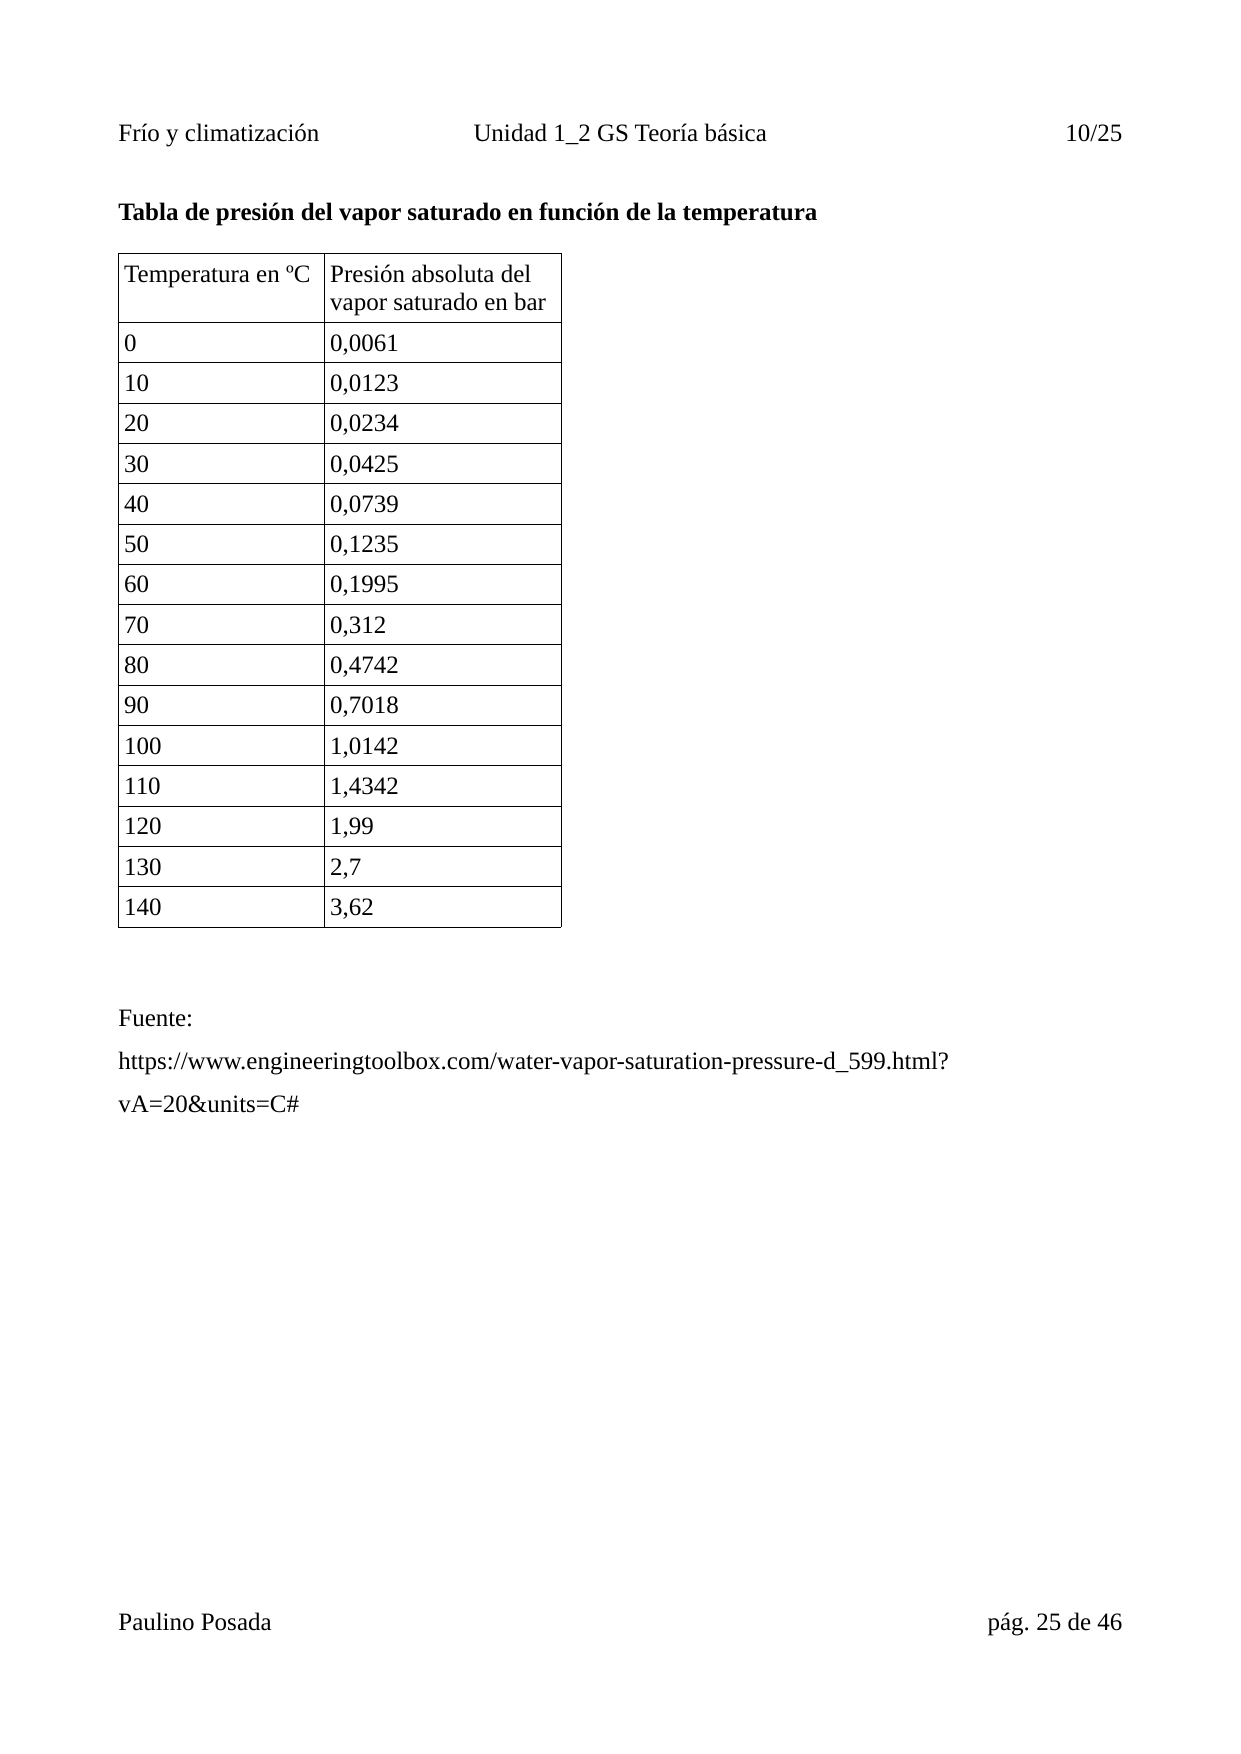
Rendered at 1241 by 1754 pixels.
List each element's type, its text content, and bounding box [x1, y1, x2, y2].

table_cell 90 [119, 686, 324, 725]
table_cell 10 [119, 363, 324, 402]
table_cell 30 [119, 444, 324, 483]
table_cell 0,0234 [325, 404, 561, 443]
table_cell 40 [119, 484, 324, 523]
table_cell 110 [119, 766, 324, 806]
table_cell 20 [119, 404, 324, 443]
table_cell 0,1995 [325, 565, 561, 604]
table_cell 0,7018 [325, 686, 561, 725]
table_cell 0,0061 [325, 323, 561, 362]
table_cell 3,62 [325, 887, 561, 927]
table_cell 140 [119, 887, 324, 927]
table_cell 0,1235 [325, 525, 561, 564]
table_cell 1,4342 [325, 766, 561, 806]
table_cell 70 [119, 605, 324, 644]
table_cell 0,0739 [325, 484, 561, 523]
subtitle Tabla de presión del vapor saturado en función de la temperatura [118, 197, 1122, 226]
table_header Temperatura en ºC [119, 254, 324, 322]
table_cell 100 [119, 726, 324, 765]
table_cell 0,4742 [325, 645, 561, 685]
table_cell 0,312 [325, 605, 561, 644]
table_cell 0,0425 [325, 444, 561, 483]
table_cell 130 [119, 847, 324, 886]
subtitle https://www.engineeringtoolbox.com/water-vapor-saturation-pressure-d_599.html?vA=20&units=C# [118, 1046, 1122, 1118]
table_cell 1,0142 [325, 726, 561, 765]
subtitle Fuente: [118, 1003, 1122, 1032]
table_header Presión absoluta del vapor saturado en bar [325, 254, 561, 322]
table_cell 60 [119, 565, 324, 604]
table_cell 80 [119, 645, 324, 685]
table_cell 120 [119, 807, 324, 846]
table_cell 0,0123 [325, 363, 561, 402]
table_cell 1,99 [325, 807, 561, 846]
table_cell 50 [119, 525, 324, 564]
table_cell 2,7 [325, 847, 561, 886]
table_cell 0 [119, 323, 324, 362]
